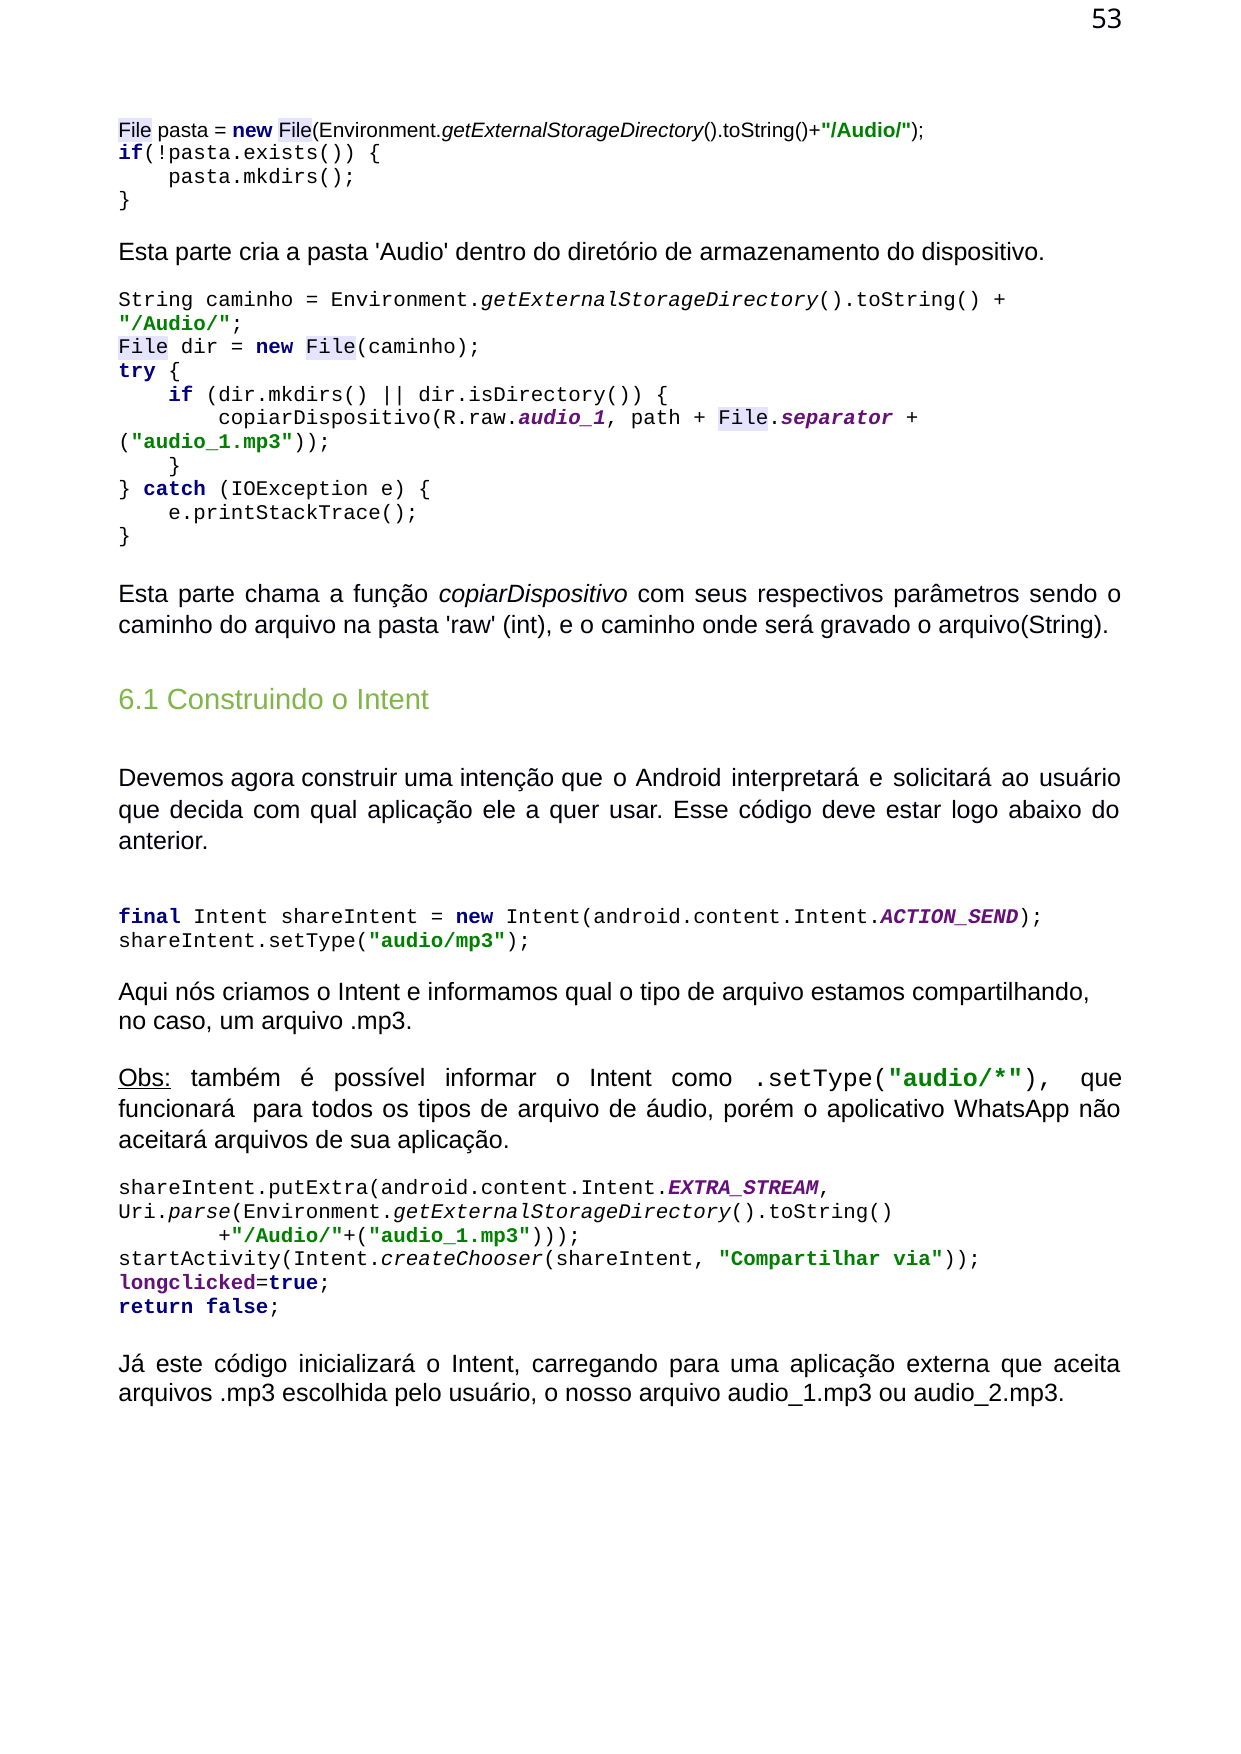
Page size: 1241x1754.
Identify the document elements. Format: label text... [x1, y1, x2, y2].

text Esta parte cria a pasta 'Audio' dentro do diretório de armazenamento do dispositivo. [118, 237, 1122, 265]
text File dir = new File(caminho); [118, 336, 1122, 360]
text shareIntent.setType("audio/mp3"); [118, 929, 1122, 953]
text shareIntent.putExtra(android.content.Intent.EXTRA_STREAM, Uri.parse(Environment.getExternalStorageDirectory().toString() [118, 1177, 1122, 1225]
text longclicked=true; [118, 1272, 1122, 1296]
text try { [118, 360, 1122, 384]
text if(!pasta.exists()) { [118, 142, 1122, 166]
text final Intent shareIntent = new Intent(android.content.Intent.ACTION_SEND); [118, 906, 1122, 929]
text } [118, 189, 1122, 213]
text Devemos agora construir uma intenção que o Android interpretará e solicitará ao usuário que decida com qual aplicação ele a quer usar. Esse código deve estar logo abaixo do anterior. [118, 763, 1122, 855]
text e.printStackTrace(); [118, 502, 1122, 526]
text Esta parte chama a função copiarDispositivo com seus respectivos parâmetros sendo o caminho do arquivo na pasta 'raw' (int), e o caminho onde será gravado o arquivo(String). [118, 579, 1122, 639]
text File pasta = new File(Environment.getExternalStorageDirectory().toString()+"/Audio/"); [118, 118, 1122, 142]
text return false; [118, 1296, 1122, 1319]
text copiarDispositivo(R.raw.audio_1, path + File.separator + ("audio_1.mp3")); [118, 407, 1122, 454]
text String caminho = Environment.getExternalStorageDirectory().toString() + "/Audio/"; [118, 289, 1122, 336]
text if (dir.mkdirs() || dir.isDirectory()) { [118, 384, 1122, 407]
text pasta.mkdirs(); [118, 166, 1122, 189]
text } catch (IOException e) { [118, 478, 1122, 502]
text +"/Audio/"+("audio_1.mp3"))); [118, 1225, 1122, 1248]
text } [118, 454, 1122, 478]
subtitle 6.1 Construindo o Intent [118, 682, 1122, 715]
text Já este código inicializará o Intent, carregando para uma aplicação externa que aceita arquivos .mp3 escolhida pelo usuário, o nosso arquivo audio_1.mp3 ou audio_2.mp3. [118, 1349, 1122, 1406]
text Aqui nós criamos o Intent e informamos qual o tipo de arquivo estamos compartilhando, no caso, um arquivo .mp3. [118, 977, 1122, 1034]
text } [118, 526, 1122, 549]
text Obs: também é possível informar o Intent como .setType("audio/*"), que funcionará para todos os tipos de arquivo de áudio, porém o apolicativo WhatsApp não aceitará arquivos de sua aplicação. [118, 1063, 1122, 1154]
text startActivity(Intent.createChooser(shareIntent, "Compartilhar via")); [118, 1248, 1122, 1272]
